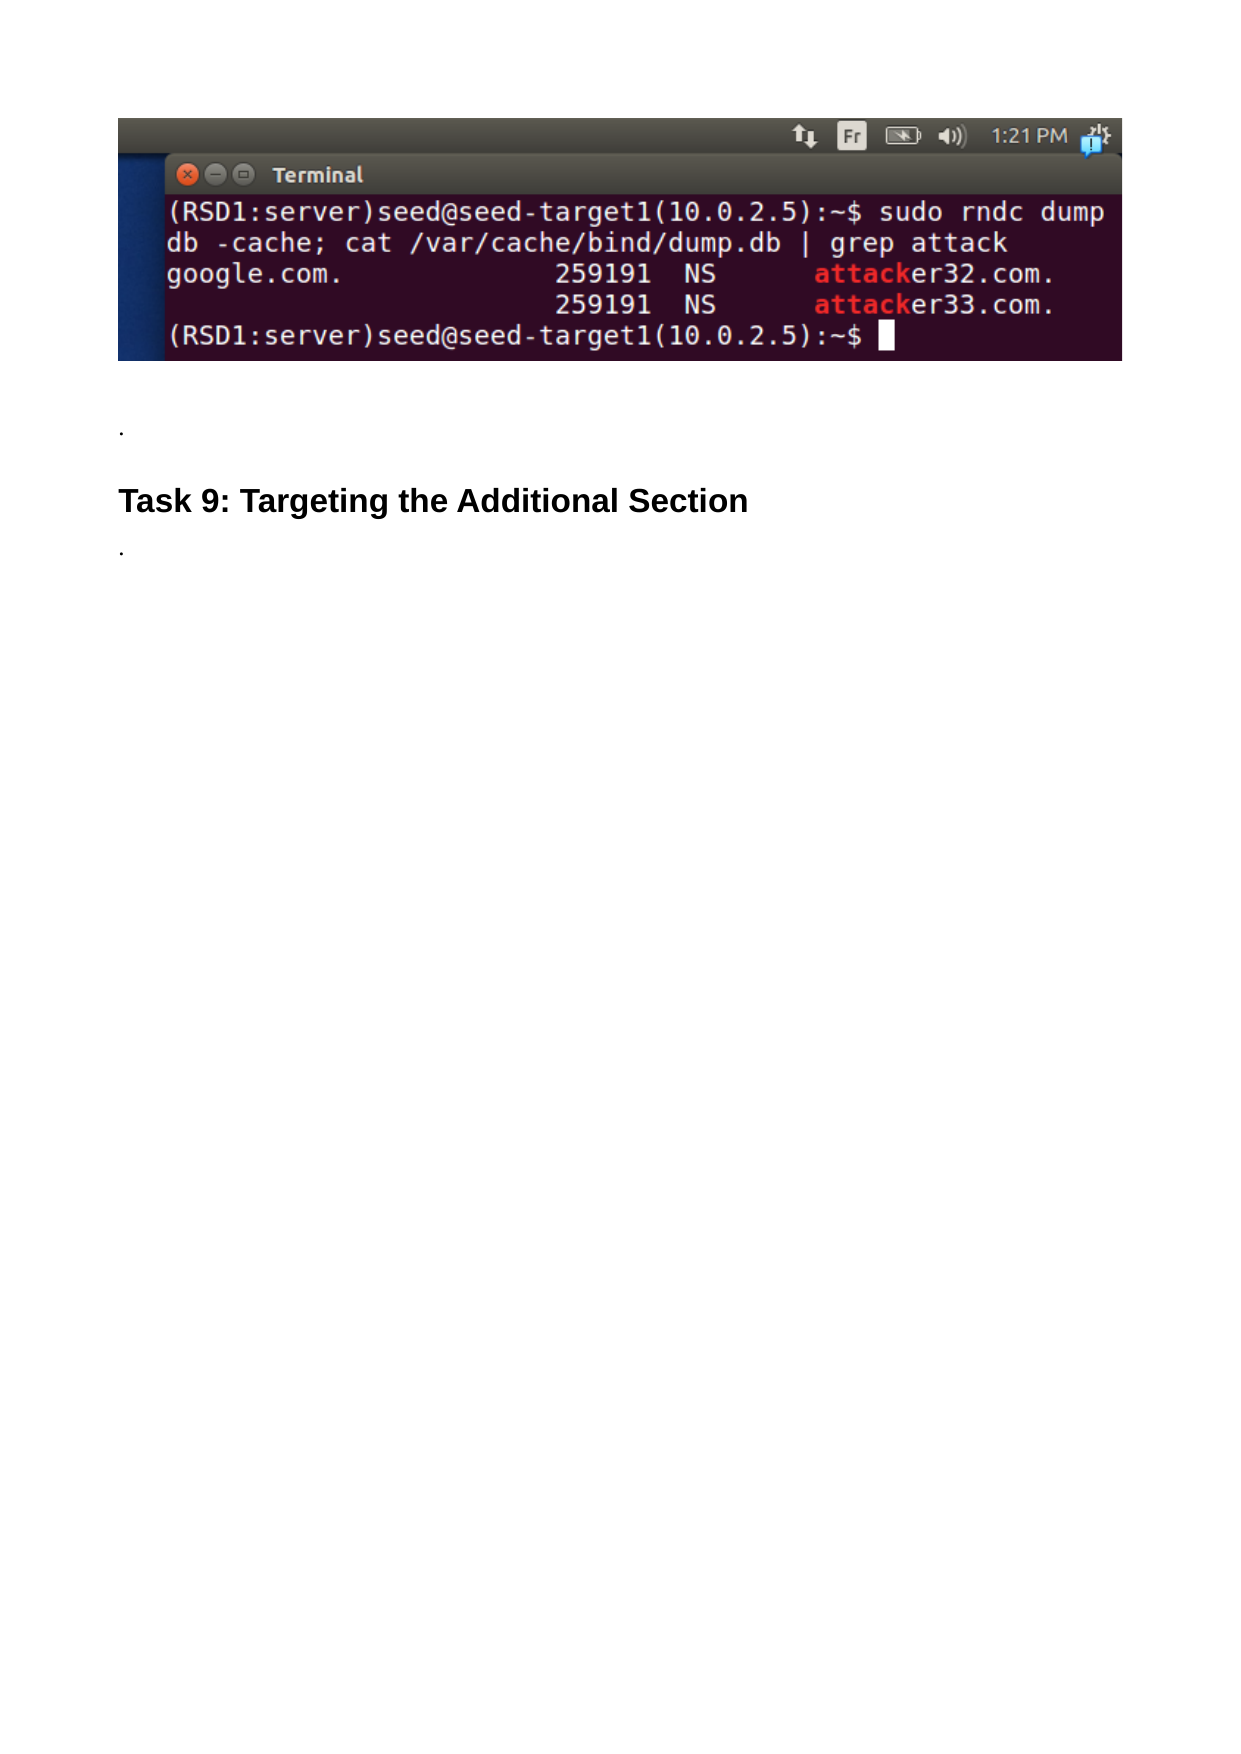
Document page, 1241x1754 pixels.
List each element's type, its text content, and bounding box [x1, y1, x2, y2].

subtitle Task 9: Targeting the Additional Section [118, 481, 1122, 519]
picture [118, 118, 1123, 361]
text . [118, 532, 1122, 561]
text . [118, 412, 1122, 441]
